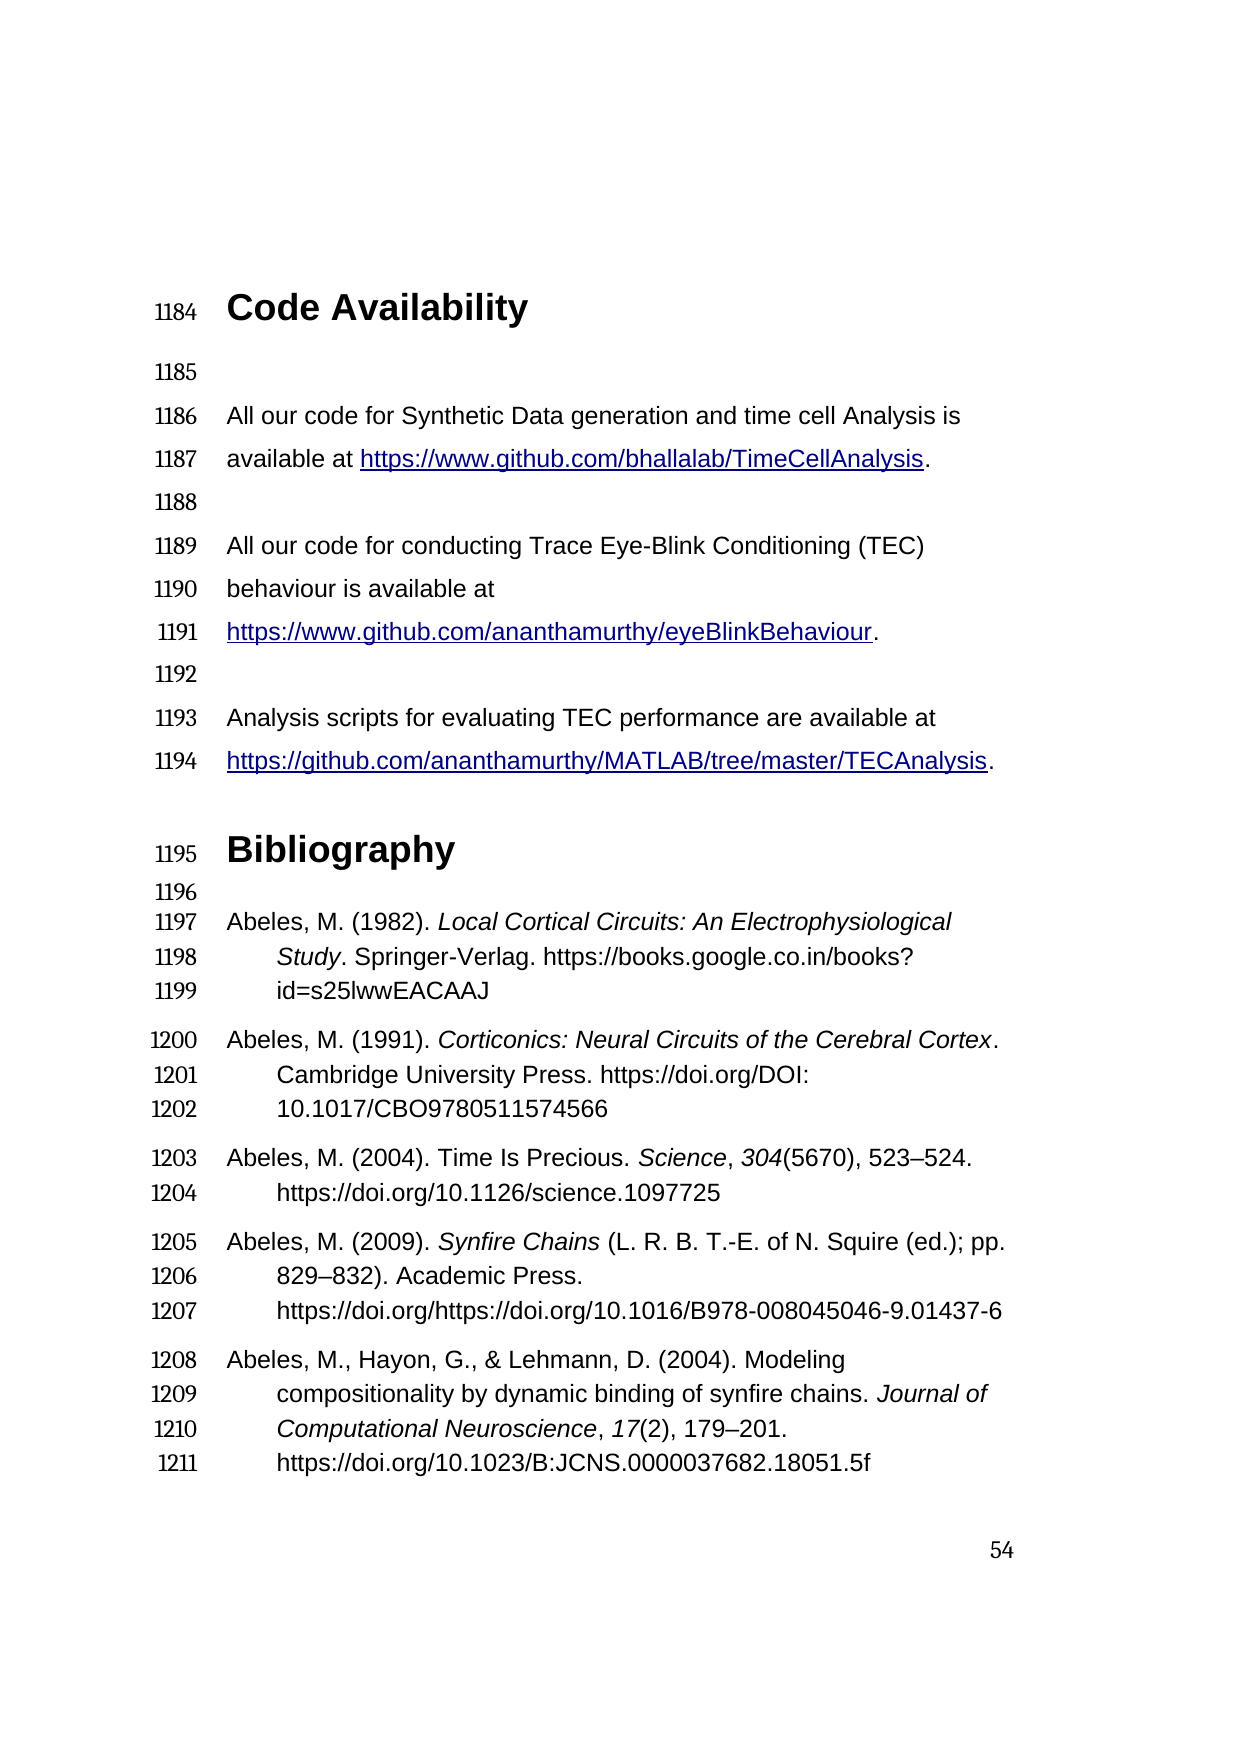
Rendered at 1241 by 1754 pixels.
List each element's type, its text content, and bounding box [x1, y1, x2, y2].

text Abeles, M. (2004). Time Is Precious. Science, 304(5670), 523–524. https://doi.org/10.1126/science.1097725 [226, 1143, 1014, 1206]
text All our code for conducting Trace Eye-Blink Conditioning (TEC) behaviour is available at https://www.github.com/ananthamurthy/eyeBlinkBehaviour. [226, 531, 1014, 646]
text Analysis scripts for evaluating TEC performance are available at https://github.com/ananthamurthy/MATLAB/tree/master/TECAnalysis. [226, 703, 1014, 775]
text All our code for Synthetic Data generation and time cell Analysis is available at https://www.github.com/bhallalab/TimeCellAnalysis. [226, 401, 1014, 473]
text Abeles, M. (2009). Synfire Chains (L. R. B. T.-E. of N. Squire (ed.); pp. 829–832). Academic Press. https://doi.org/https://doi.org/10.1016/B978-008045046-9.01437-6 [226, 1227, 1014, 1324]
text Abeles, M. (1982). Local Cortical Circuits: An Electrophysiological Study. Springer-Verlag. https://books.google.co.in/books?id=s25lwwEACAAJ [226, 907, 1014, 1005]
subtitle Bibliography [226, 827, 1014, 870]
text Abeles, M., Hayon, G., & Lehmann, D. (2004). Modeling compositionality by dynamic binding of synfire chains. Journal of Computational Neuroscience, 17(2), 179–201. https://doi.org/10.1023/B:JCNS.0000037682.18051.5f [226, 1345, 1014, 1477]
subtitle Code Availability [226, 285, 1014, 328]
text Abeles, M. (1991). Corticonics: Neural Circuits of the Cerebral Cortex. Cambridge University Press. https://doi.org/DOI: 10.1017/CBO9780511574566 [226, 1025, 1014, 1123]
